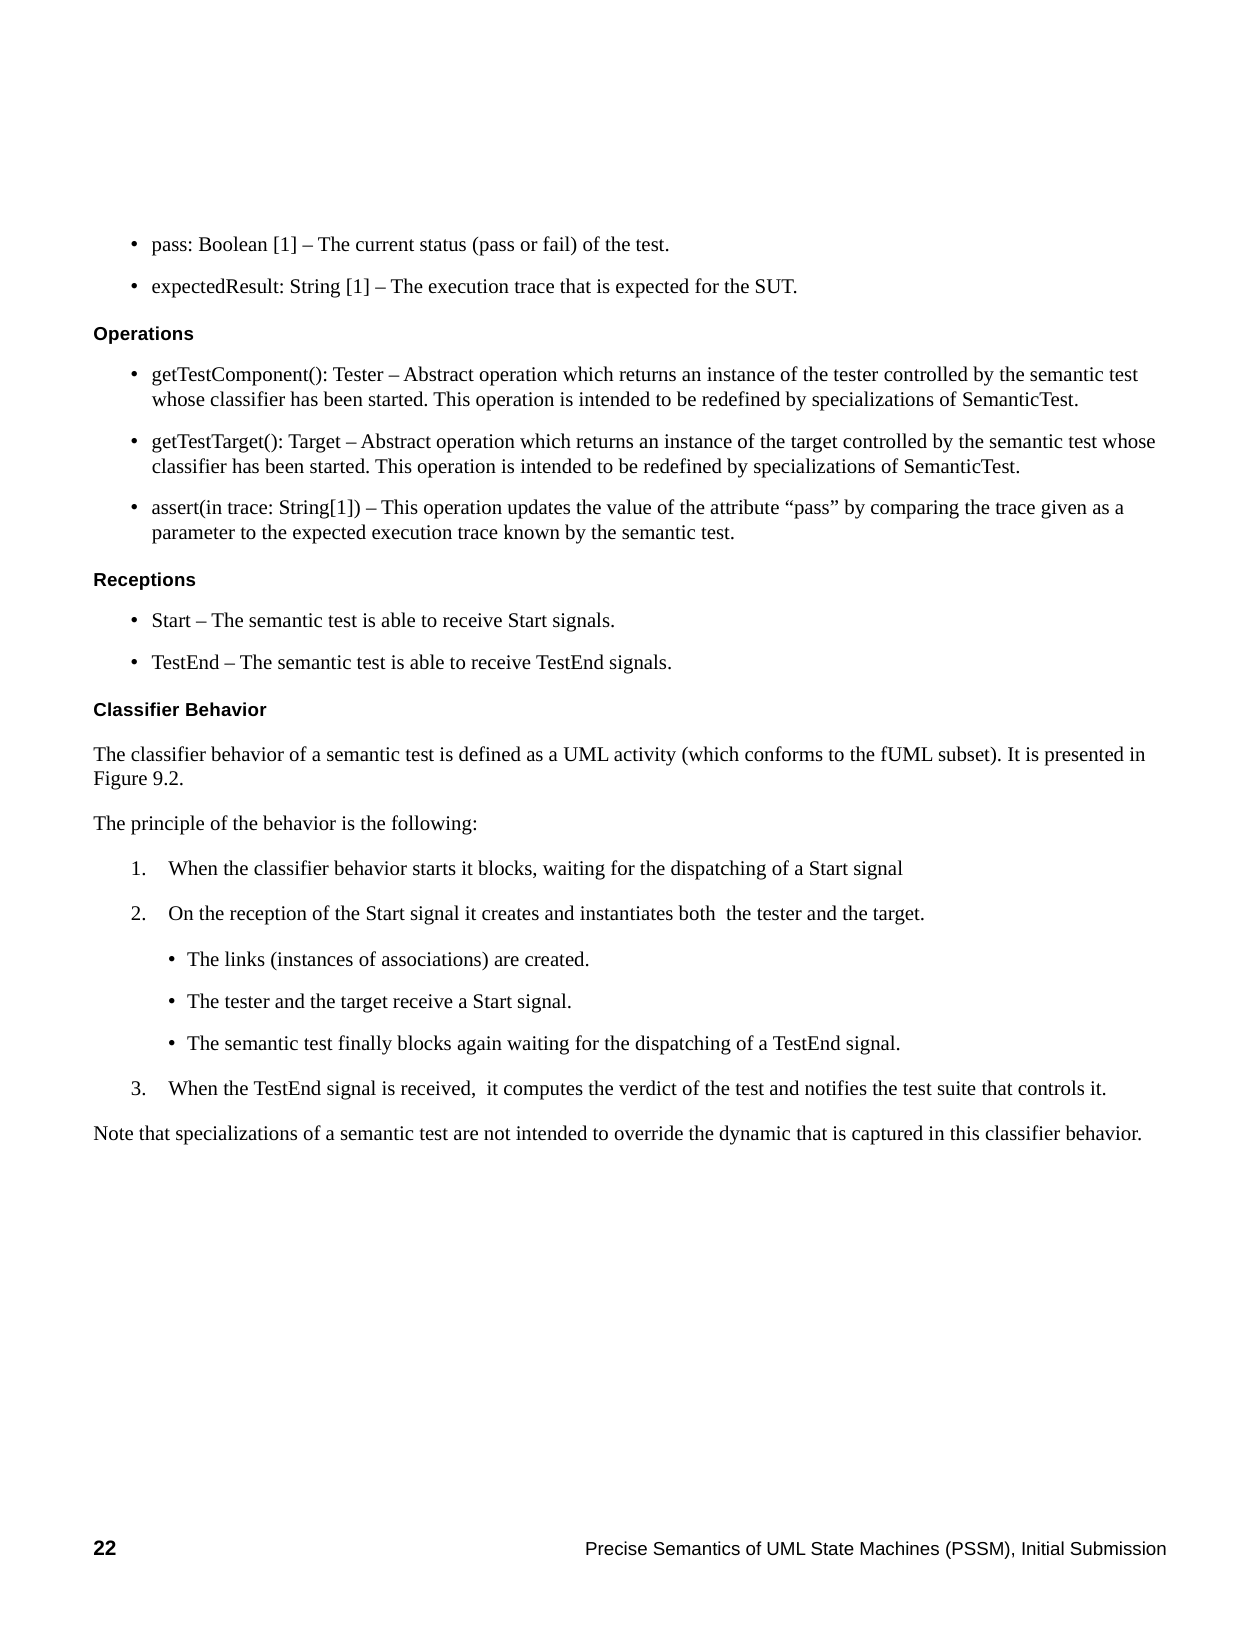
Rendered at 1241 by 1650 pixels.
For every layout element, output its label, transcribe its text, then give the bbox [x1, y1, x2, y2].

list getTestTarget(): Target – Abstract operation which returns an instance of the target controlled by the semantic test whose classifier has been started. This operation is intended to be redefined by specializations of SemanticTest. [131, 428, 1164, 478]
subtitle Operations [93, 323, 1164, 344]
list getTestComponent(): Tester – Abstract operation which returns an instance of the tester controlled by the semantic test whose classifier has been started. This operation is intended to be redefined by specializations of SemanticTest. [131, 361, 1164, 411]
list The links (instances of associations) are created. [168, 946, 1164, 971]
list When the TestEnd signal is received, it computes the verdict of the test and notifies the test suite that controls it. [131, 1076, 1164, 1100]
list Start – The semantic test is able to receive Start signals. [131, 607, 1164, 632]
list TestEnd – The semantic test is able to receive TestEnd signals. [131, 649, 1164, 674]
text Note that specializations of a semantic test are not intended to override the dynamic that is captured in this classifier behavior. [93, 1121, 1164, 1145]
list When the classifier behavior starts it blocks, waiting for the dispatching of a Start signal [131, 856, 1164, 880]
list The tester and the target receive a Start signal. [168, 988, 1164, 1013]
list On the reception of the Start signal it creates and instantiates both the tester and the target. [131, 901, 1164, 925]
text The classifier behavior of a semantic test is defined as a UML activity (which conforms to the fUML subset). It is presented in Figure 9.2. [93, 742, 1164, 790]
list The semantic test finally blocks again waiting for the dispatching of a TestEnd signal. [168, 1029, 1164, 1054]
subtitle Classifier Behavior [93, 699, 1164, 721]
subtitle Receptions [93, 569, 1164, 591]
list expectedResult: String [1] – The execution trace that is expected for the SUT. [131, 273, 1164, 298]
list assert(in trace: String[1]) – This operation updates the value of the attribute “pass” by comparing the trace given as a parameter to the expected execution trace known by the semantic test. [131, 494, 1164, 544]
list pass: Boolean [1] – The current status (pass or fail) of the test. [131, 231, 1164, 256]
text The principle of the behavior is the following: [93, 811, 1164, 835]
